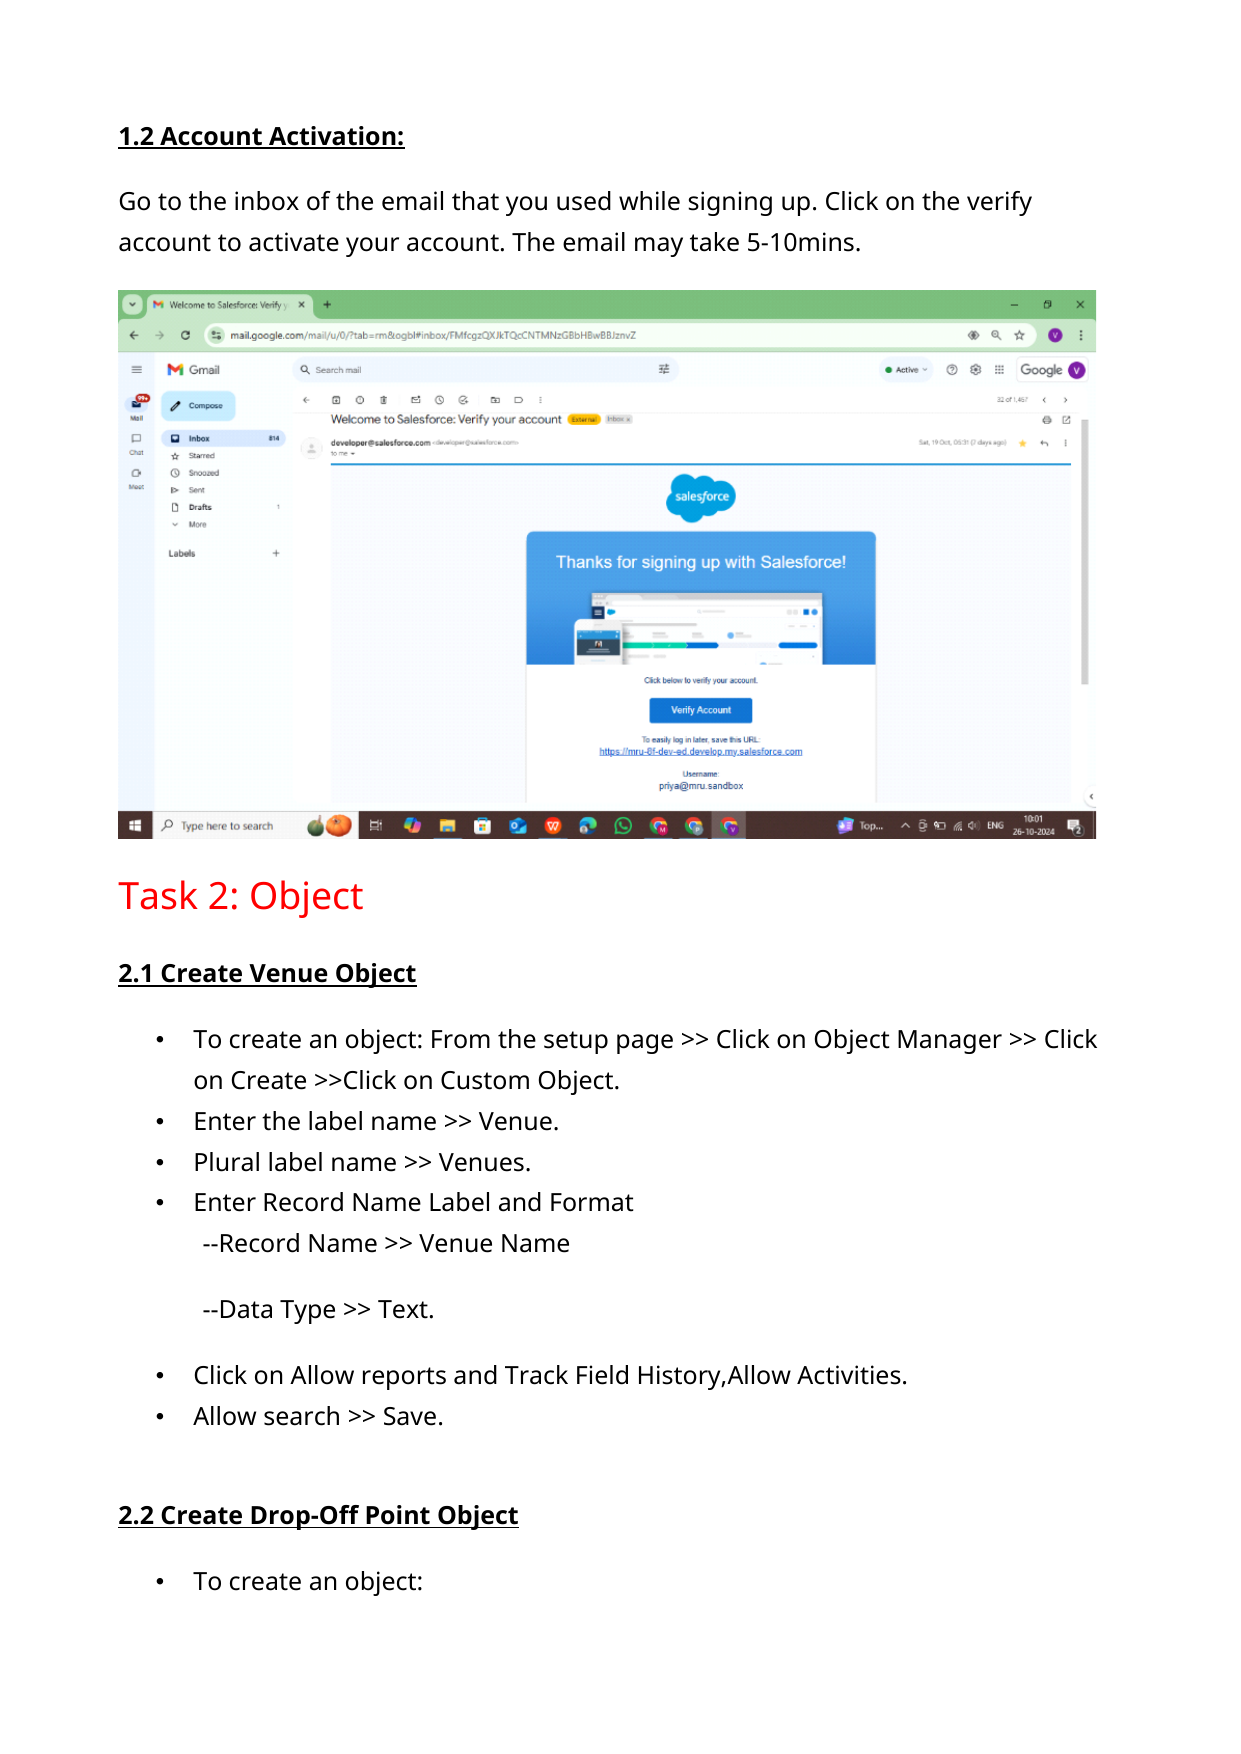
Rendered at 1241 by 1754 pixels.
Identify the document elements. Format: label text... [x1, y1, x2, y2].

text 2.1 Create Venue Object [118, 956, 1122, 990]
list Click on Allow reports and Track Field History,Allow Activities. [156, 1357, 1122, 1392]
text Task 2: Object [118, 869, 1122, 921]
text --Record Name >> Venue Name [118, 1226, 1122, 1260]
text Go to the inbox of the email that you used while signing up. Click on the verify account to activate your account. The email may take 5-10mins. [118, 184, 1122, 259]
list Enter Record Name Label and Format [156, 1185, 1122, 1219]
text --Data Type >> Text. [118, 1292, 1122, 1326]
list Plural label name >> Venues. [156, 1144, 1122, 1178]
list Enter the label name >> Venue. [156, 1103, 1122, 1137]
text 2.2 Create Drop-Off Point Object [118, 1498, 1122, 1532]
list To create an object: [156, 1563, 1122, 1598]
list To create an object: From the setup page >> Click on Object Manager >> Click on Create >>Click on Custom Object. [156, 1022, 1122, 1097]
text 1.2 Account Activation: [118, 118, 1122, 152]
list Allow search >> Save. [156, 1398, 1122, 1432]
